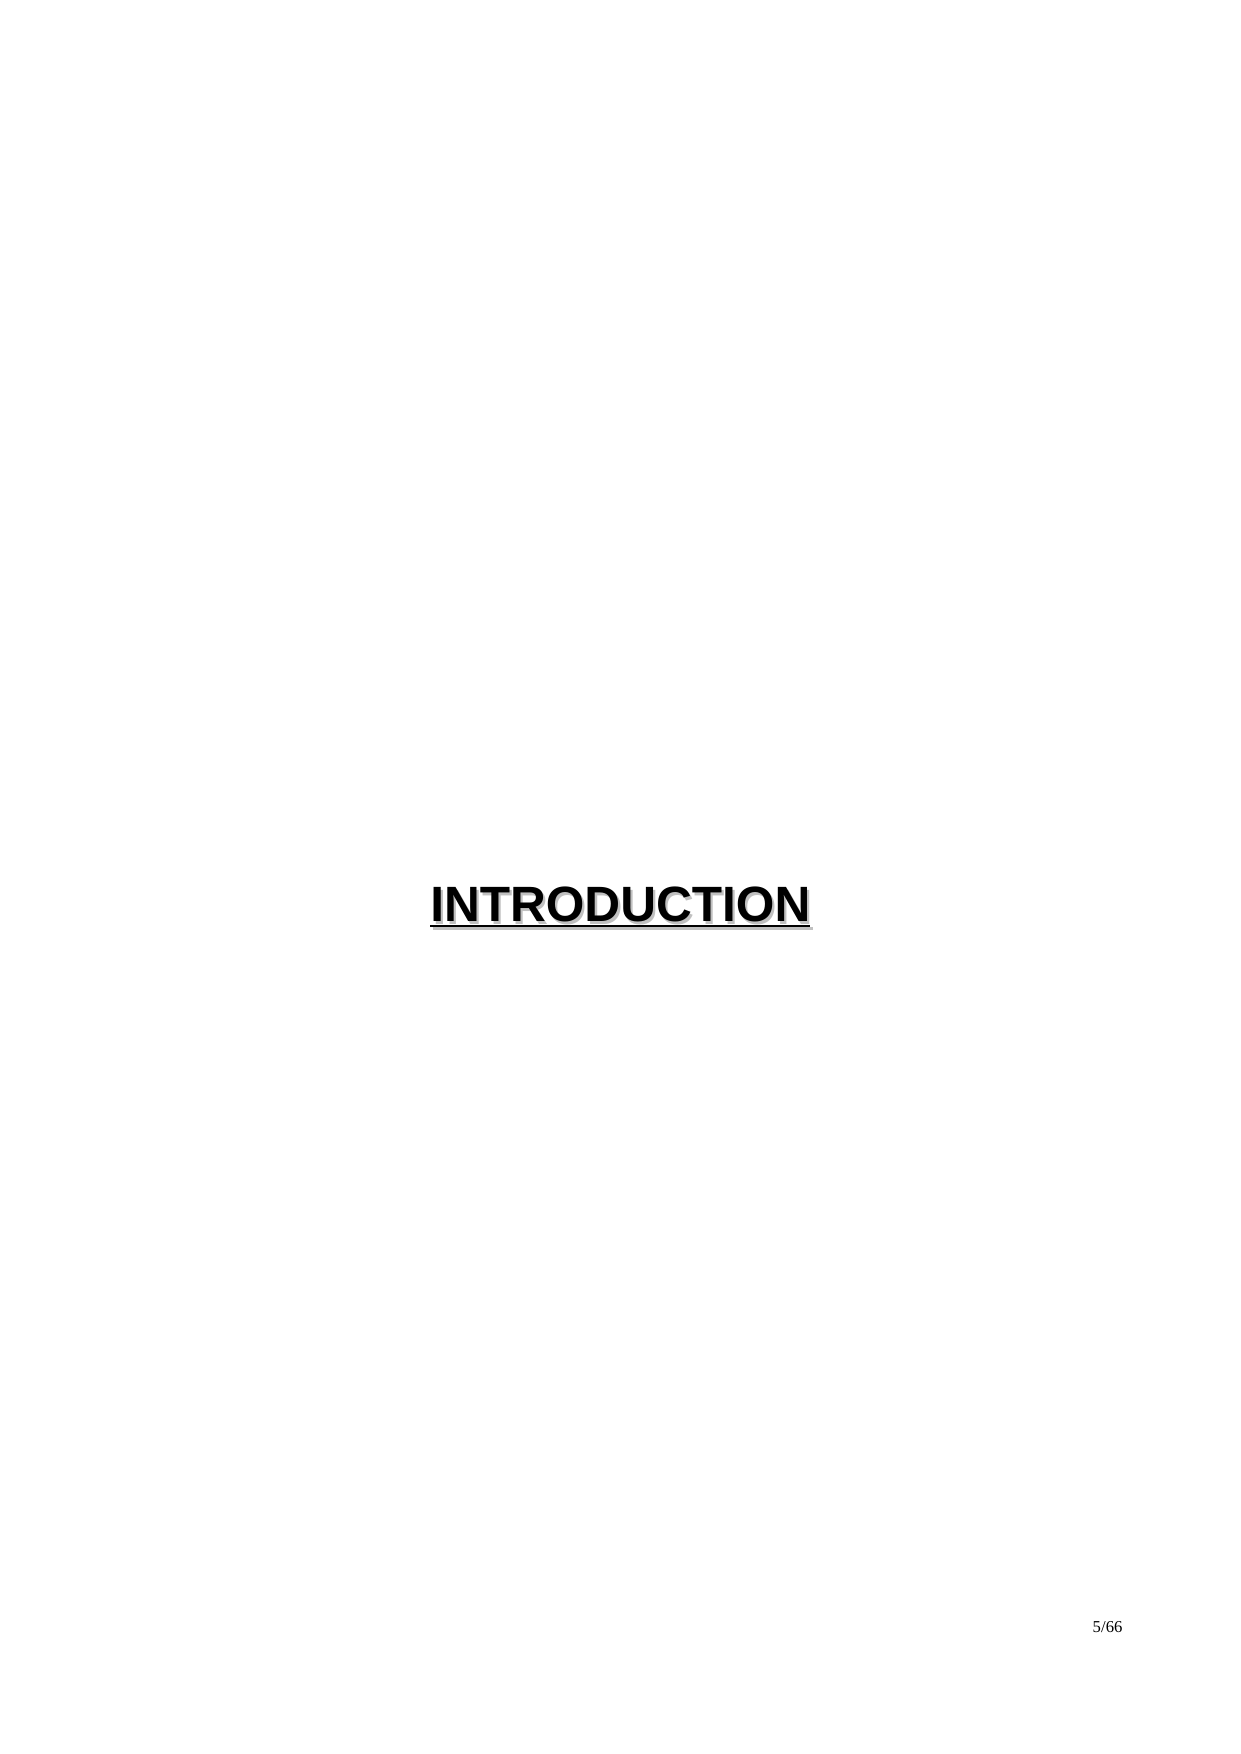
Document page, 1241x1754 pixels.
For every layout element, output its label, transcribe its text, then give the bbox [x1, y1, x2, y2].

subtitle INTRODUCTION [118, 875, 1122, 932]
